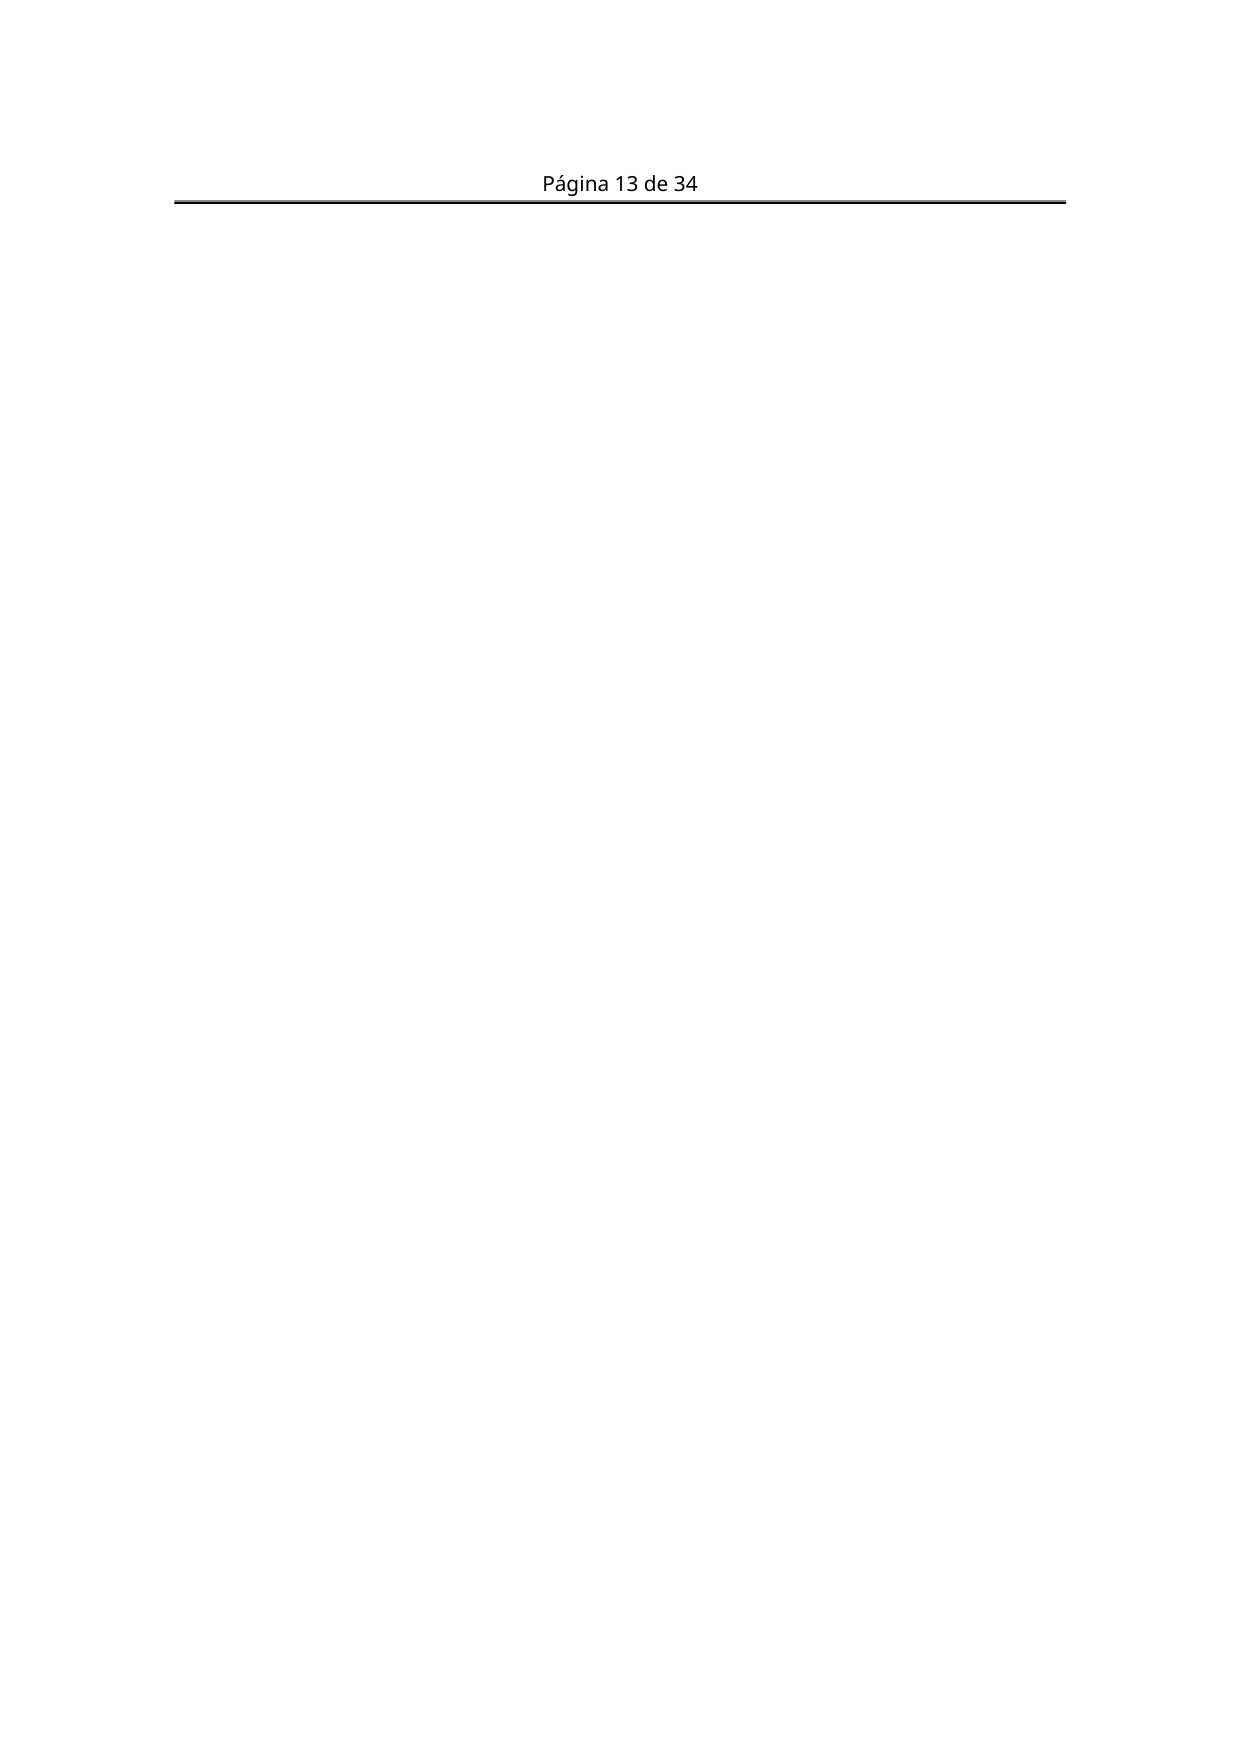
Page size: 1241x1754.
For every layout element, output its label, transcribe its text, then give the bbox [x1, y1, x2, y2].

text Página 13 de 34 [150, 169, 1089, 198]
picture [174, 200, 1067, 204]
